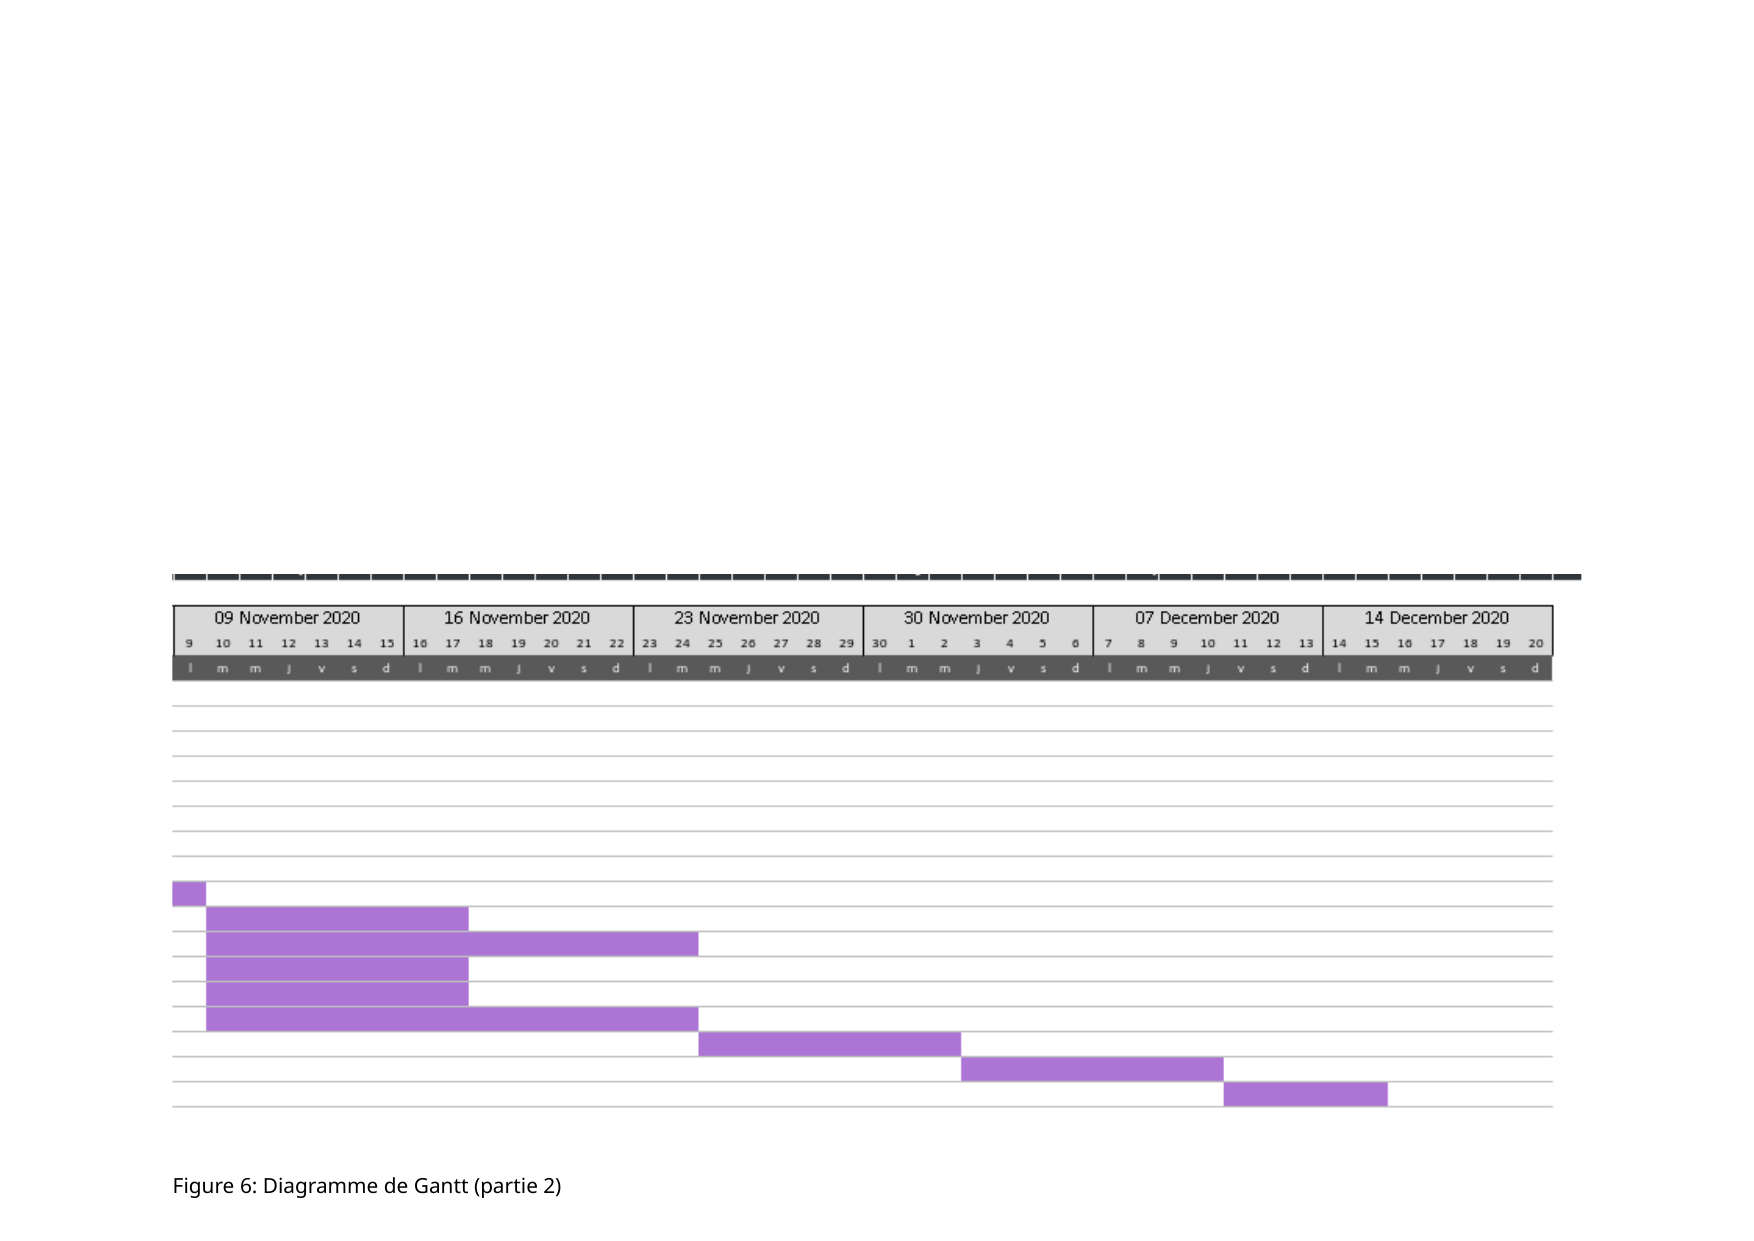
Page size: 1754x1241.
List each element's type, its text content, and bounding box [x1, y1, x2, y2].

text Figure 6: Diagramme de Gantt (partie 2) [172, 1172, 1582, 1200]
picture [172, 574, 1582, 1172]
